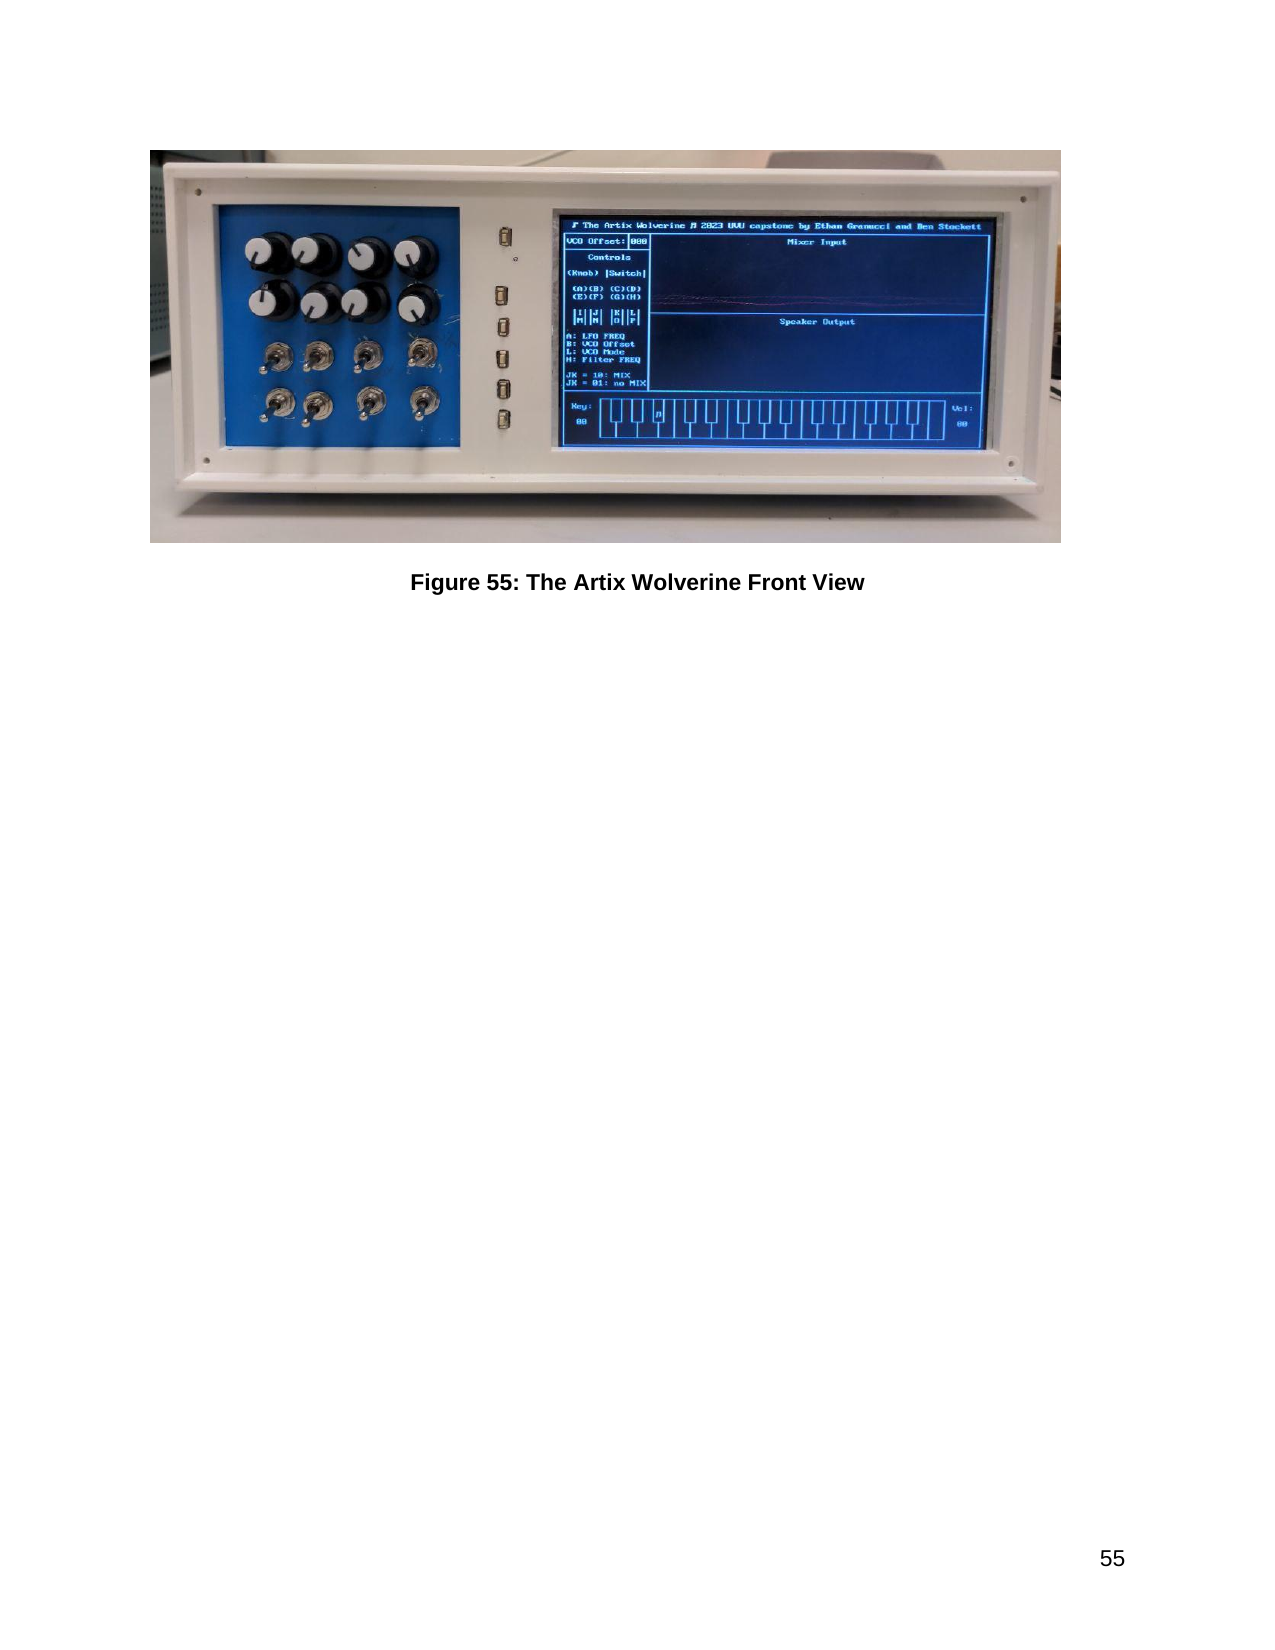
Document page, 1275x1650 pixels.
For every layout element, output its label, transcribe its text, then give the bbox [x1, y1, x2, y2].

picture [150, 150, 1061, 543]
text Figure 55: The Artix Wolverine Front View [150, 569, 1125, 595]
